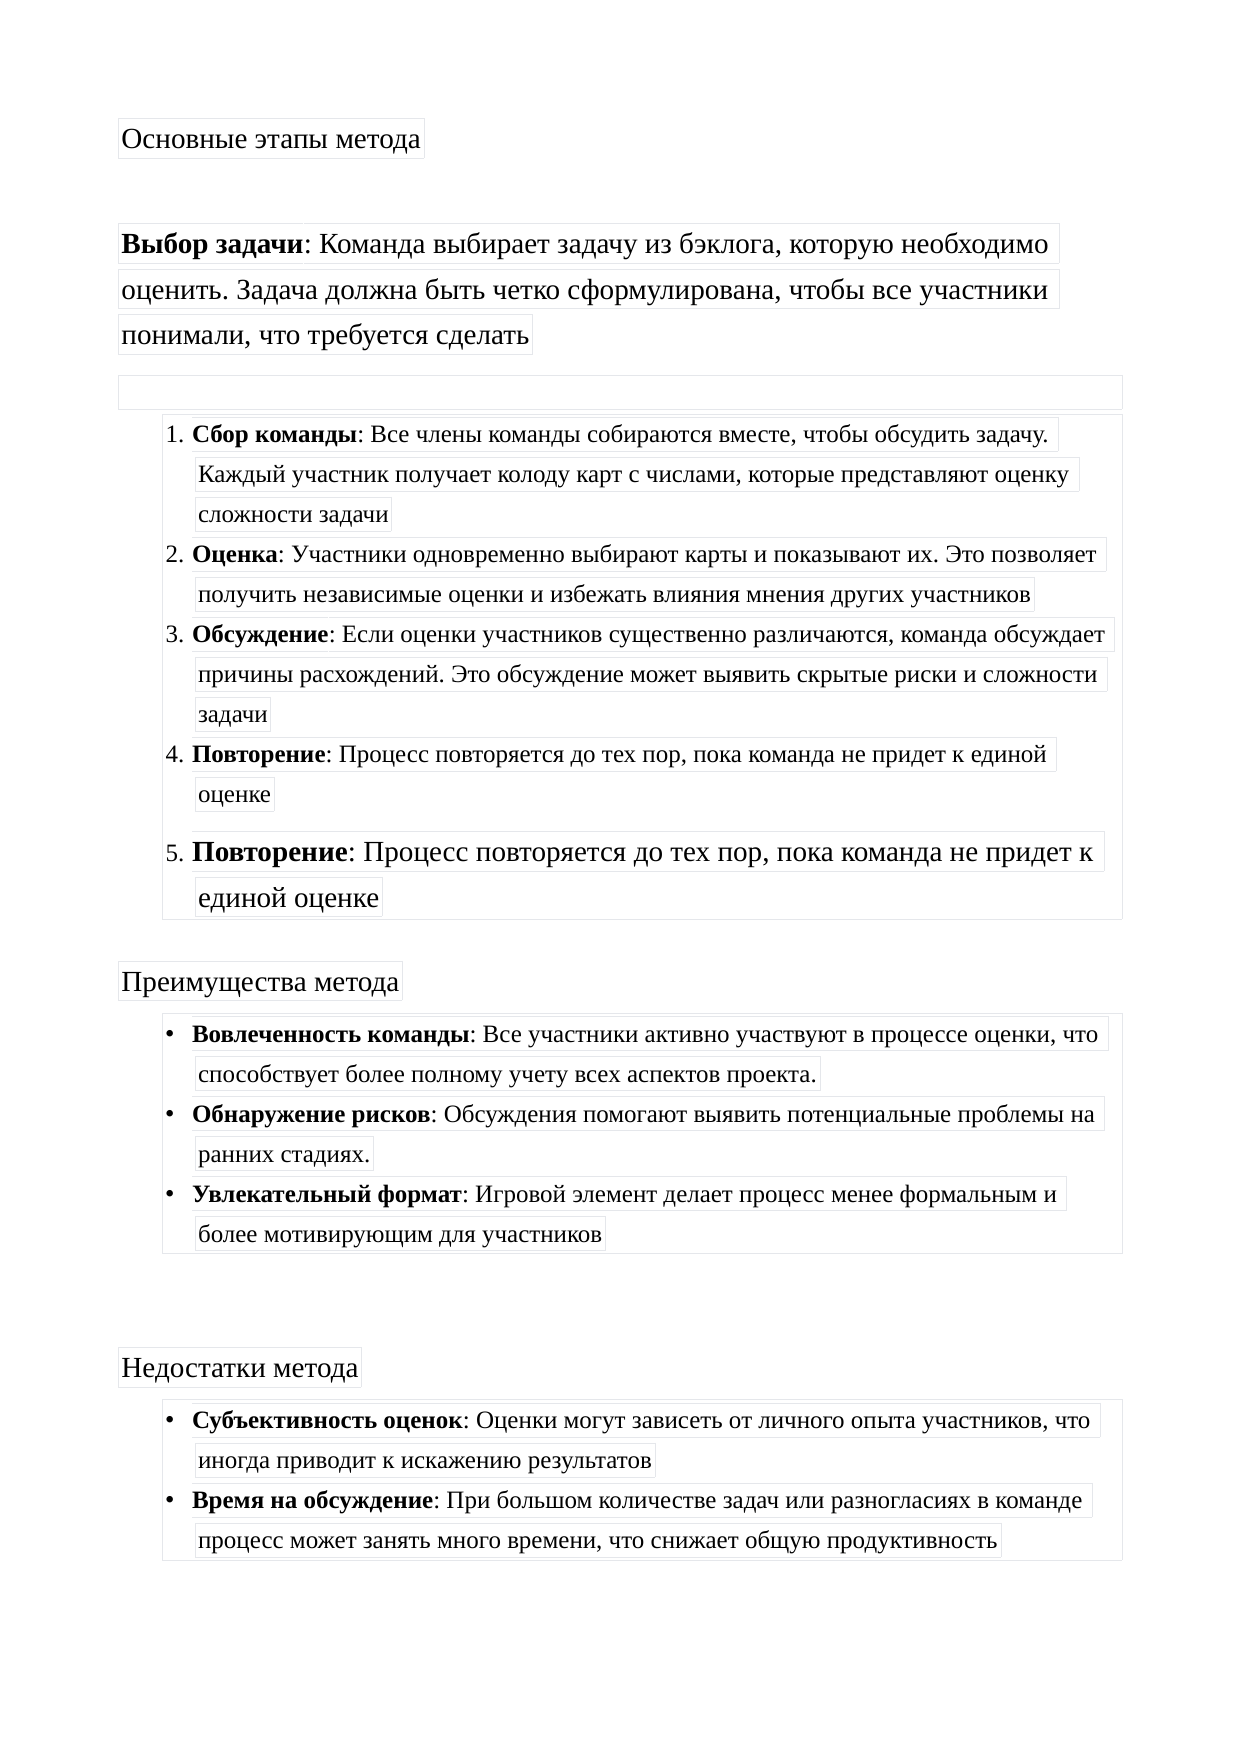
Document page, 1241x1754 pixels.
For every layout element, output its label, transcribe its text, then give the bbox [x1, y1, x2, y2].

subtitle Недостатки метода [119, 1348, 361, 1387]
list Субъективность оценок: Оценки могут зависеть от личного опыта участников, что иногда приводит к искажению результатов [163, 1400, 1122, 1477]
subtitle Основные этапы метода [119, 119, 424, 158]
list Оценка: Участники одновременно выбирают карты и показывают их. Это позволяет получить независимые оценки и избежать влияния мнения других участников [163, 533, 1122, 611]
list Обсуждение: Если оценки участников существенно различаются, команда обсуждает причины расхождений. Это обсуждение может выявить скрытые риски и сложности задачи [163, 613, 1122, 731]
list Увлекательный формат: Игровой элемент делает процесс менее формальным и более мотивирующим для участников [163, 1173, 1122, 1253]
list Обнаружение рисков: Обсуждения помогают выявить потенциальные проблемы на ранних стадиях. [163, 1093, 1122, 1171]
list Время на обсуждение: При большом количестве задач или разногласиях в команде процесс может занять много времени, что снижает общую продуктивность [163, 1479, 1122, 1560]
list Вовлеченность команды: Все участники активно участвуют в процессе оценки, что способствует более полному учету всех аспектов проекта. [163, 1014, 1122, 1091]
list Повторение: Процесс повторяется до тех пор, пока команда не придет к единой оценке [163, 828, 1122, 919]
subtitle [425, 118, 1122, 158]
list Повторение: Процесс повторяется до тех пор, пока команда не придет к единой оценке [163, 733, 1122, 811]
subtitle Преимущества метода [119, 962, 402, 1000]
subtitle [362, 1347, 1122, 1387]
subtitle [403, 961, 1122, 1000]
text Выбор задачи: Команда выбирает задачу из бэклога, которую необходимо оценить. Задача должна быть четко сформулирована, чтобы все участники понимали, что требуется сделать [118, 223, 1122, 354]
list Сбор команды: Все члены команды собираются вместе, чтобы обсудить задачу. Каждый участник получает колоду карт с числами, которые представляют оценку сложности задачи [163, 415, 1122, 531]
